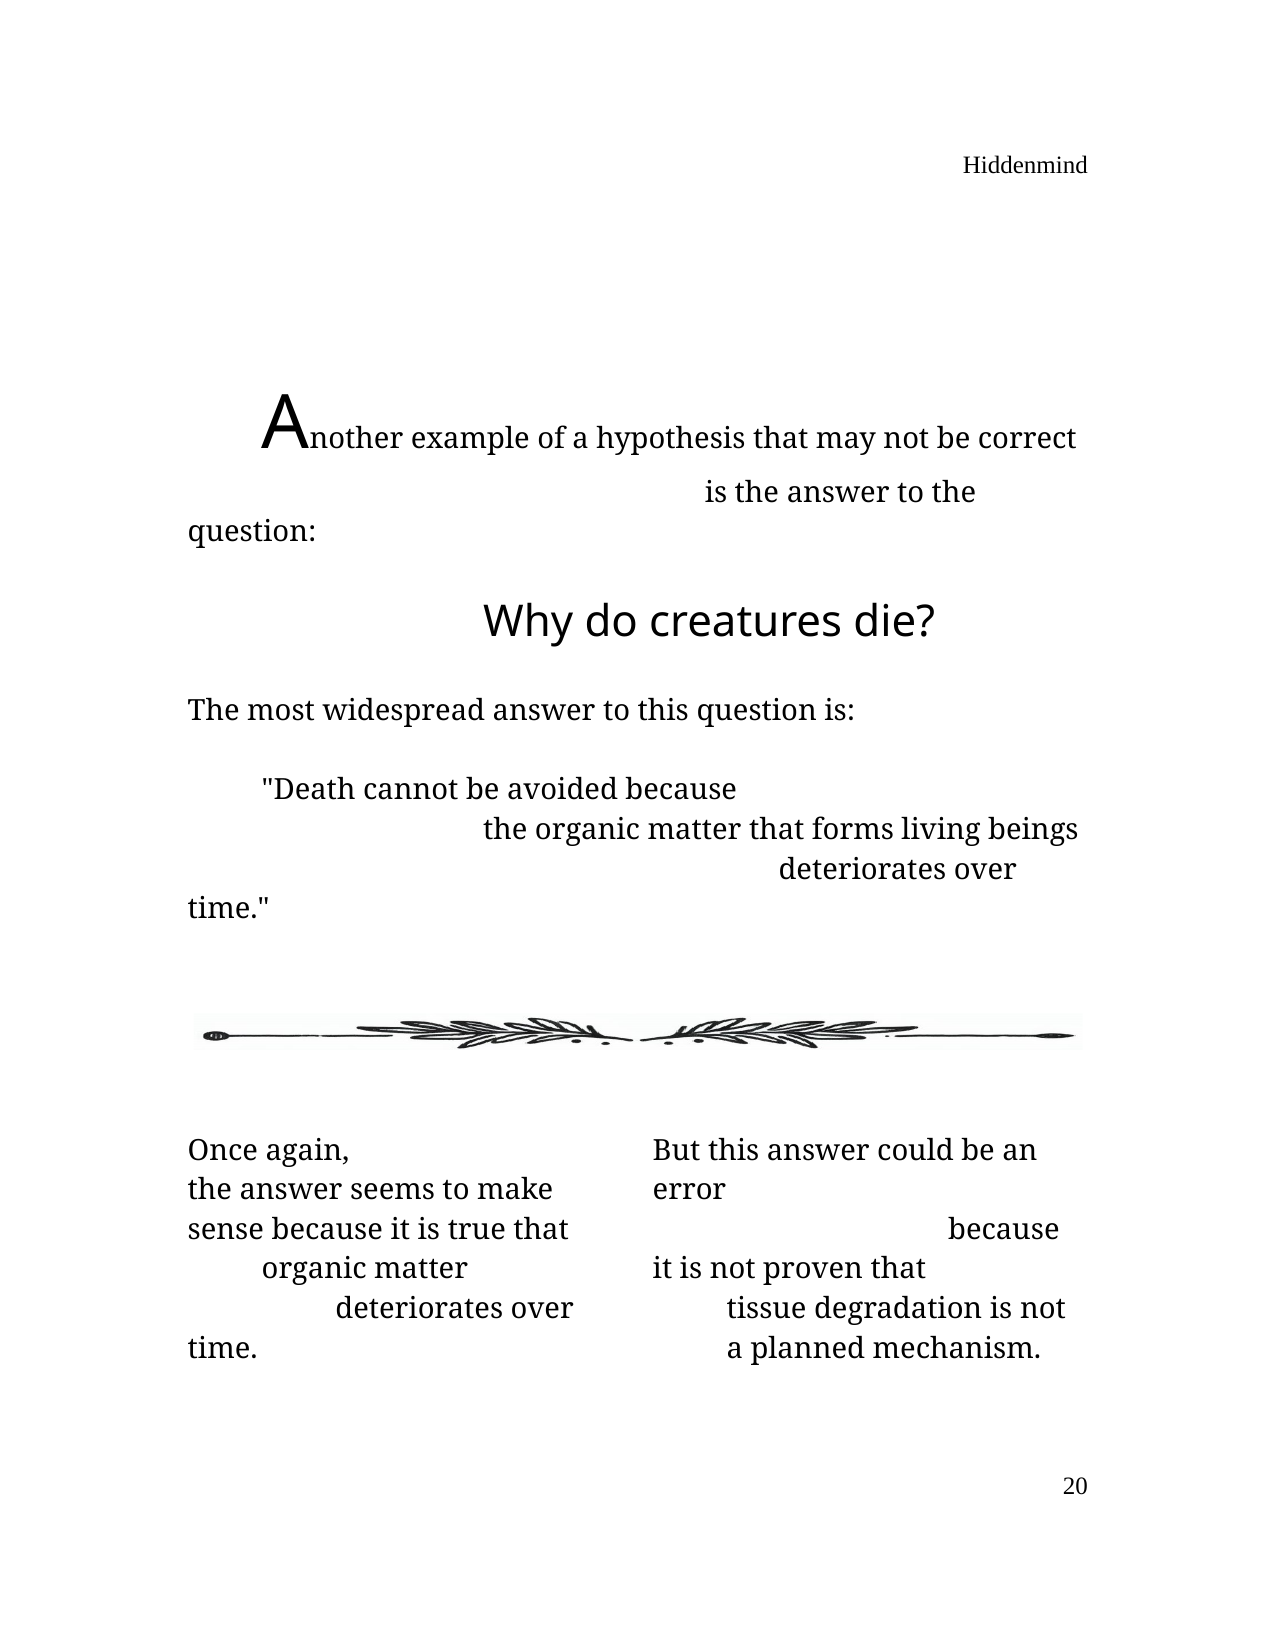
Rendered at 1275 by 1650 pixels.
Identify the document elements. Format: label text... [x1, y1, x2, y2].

text the organic matter that forms living beings [187, 808, 1087, 848]
text organic matter [187, 1248, 622, 1287]
text Why do creatures die? [187, 590, 1087, 649]
text The most widespread answer to this question is: [187, 689, 1087, 729]
text But this answer could be an error [652, 1129, 1087, 1208]
text "Death cannot be avoided because [187, 769, 1087, 808]
text the answer seems to make sense because it is true that [187, 1168, 622, 1248]
text Once again, [187, 1129, 622, 1168]
text it is not proven that [652, 1248, 1087, 1287]
text is the answer to the question: [187, 471, 1087, 550]
text because [652, 1208, 1087, 1248]
text deteriorates over time." [187, 848, 1087, 927]
text tissue degradation is not [652, 1287, 1087, 1327]
text a planned mechanism. [652, 1327, 1087, 1367]
text Another example of a hypothesis that may not be correct [187, 369, 1087, 471]
text deteriorates over time. [187, 1287, 622, 1367]
picture [193, 1013, 1083, 1050]
